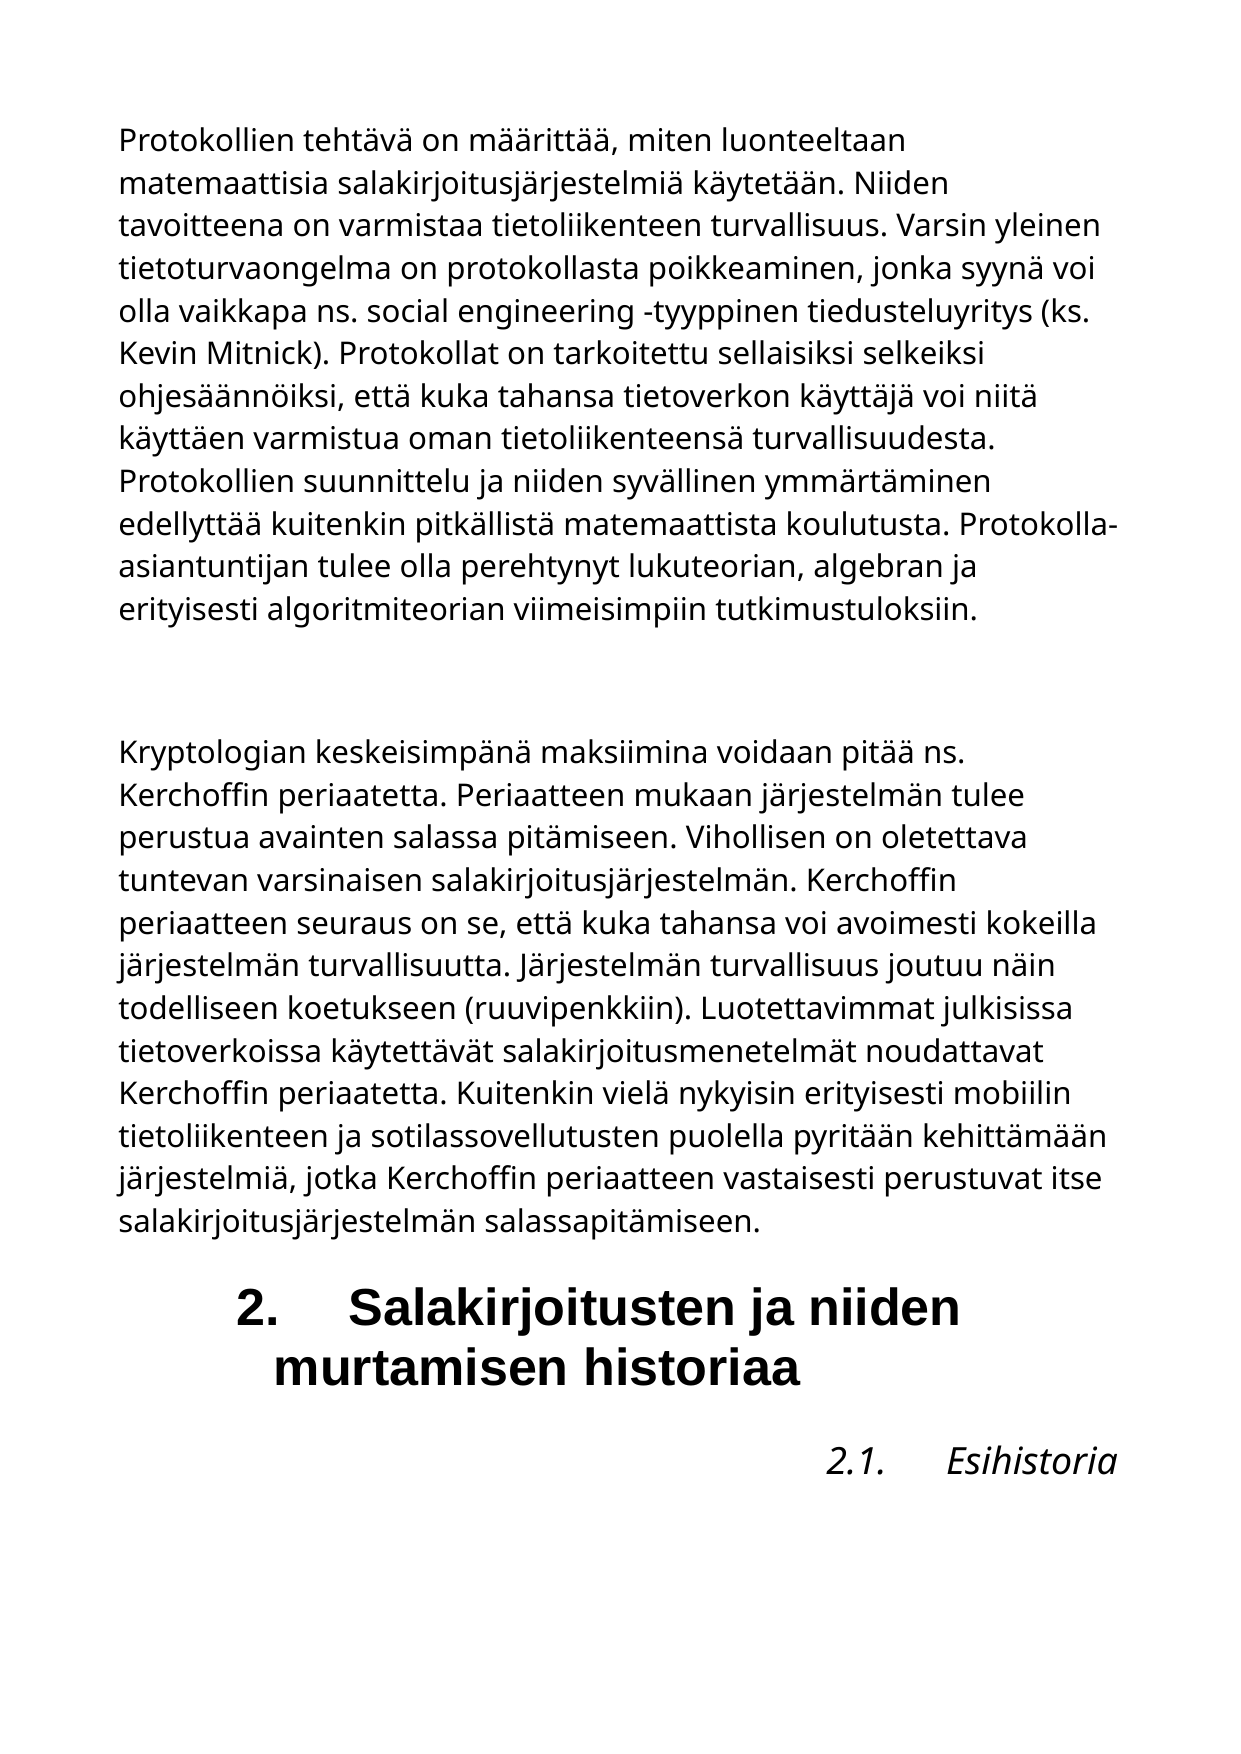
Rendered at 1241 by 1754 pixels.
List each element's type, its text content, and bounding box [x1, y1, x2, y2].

list Esihistoria [250, 1434, 1122, 1485]
list Salakirjoitusten ja niiden murtamisen historiaa [236, 1277, 1122, 1397]
text Kryptologian keskeisimpänä maksiimina voidaan pitää ns. Kerchoffin periaatetta. Periaatteen mukaan järjestelmän tulee perustua avainten salassa pitämiseen. Vihollisen on oletettava tuntevan varsinaisen salakirjoitusjärjestelmän. Kerchoffin periaatteen seuraus on se, että kuka tahansa voi avoimesti kokeilla järjestelmän turvallisuutta. Järjestelmän turvallisuus joutuu näin todelliseen koetukseen (ruuvipenkkiin). Luotettavimmat julkisissa tietoverkoissa käytettävät salakirjoitusmenetelmät noudattavat Kerchoffin periaatetta. Kuitenkin vielä nykyisin erityisesti mobiilin tietoliikenteen ja sotilassovellutusten puolella pyritään kehittämään järjestelmiä, jotka Kerchoffin periaatteen vastaisesti perustuvat itse salakirjoitusjärjestelmän salassapitämiseen. [118, 730, 1122, 1242]
text Protokollien tehtävä on määrittää, miten luonteeltaan matemaattisia salakirjoitusjärjestelmiä käytetään. Niiden tavoitteena on varmistaa tietoliikenteen turvallisuus. Varsin yleinen tietoturvaongelma on protokollasta poikkeaminen, jonka syynä voi olla vaikkapa ns. social engineering -tyyppinen tiedusteluyritys (ks. Kevin Mitnick). Protokollat on tarkoitettu sellaisiksi selkeiksi ohjesäännöiksi, että kuka tahansa tietoverkon käyttäjä voi niitä käyttäen varmistua oman tietoliikenteensä turvallisuudesta. Protokollien suunnittelu ja niiden syvällinen ymmärtäminen edellyttää kuitenkin pitkällistä matemaattista koulutusta. Protokolla-asiantuntijan tulee olla perehtynyt lukuteorian, algebran ja erityisesti algoritmiteorian viimeisimpiin tutkimustuloksiin. [118, 118, 1122, 629]
